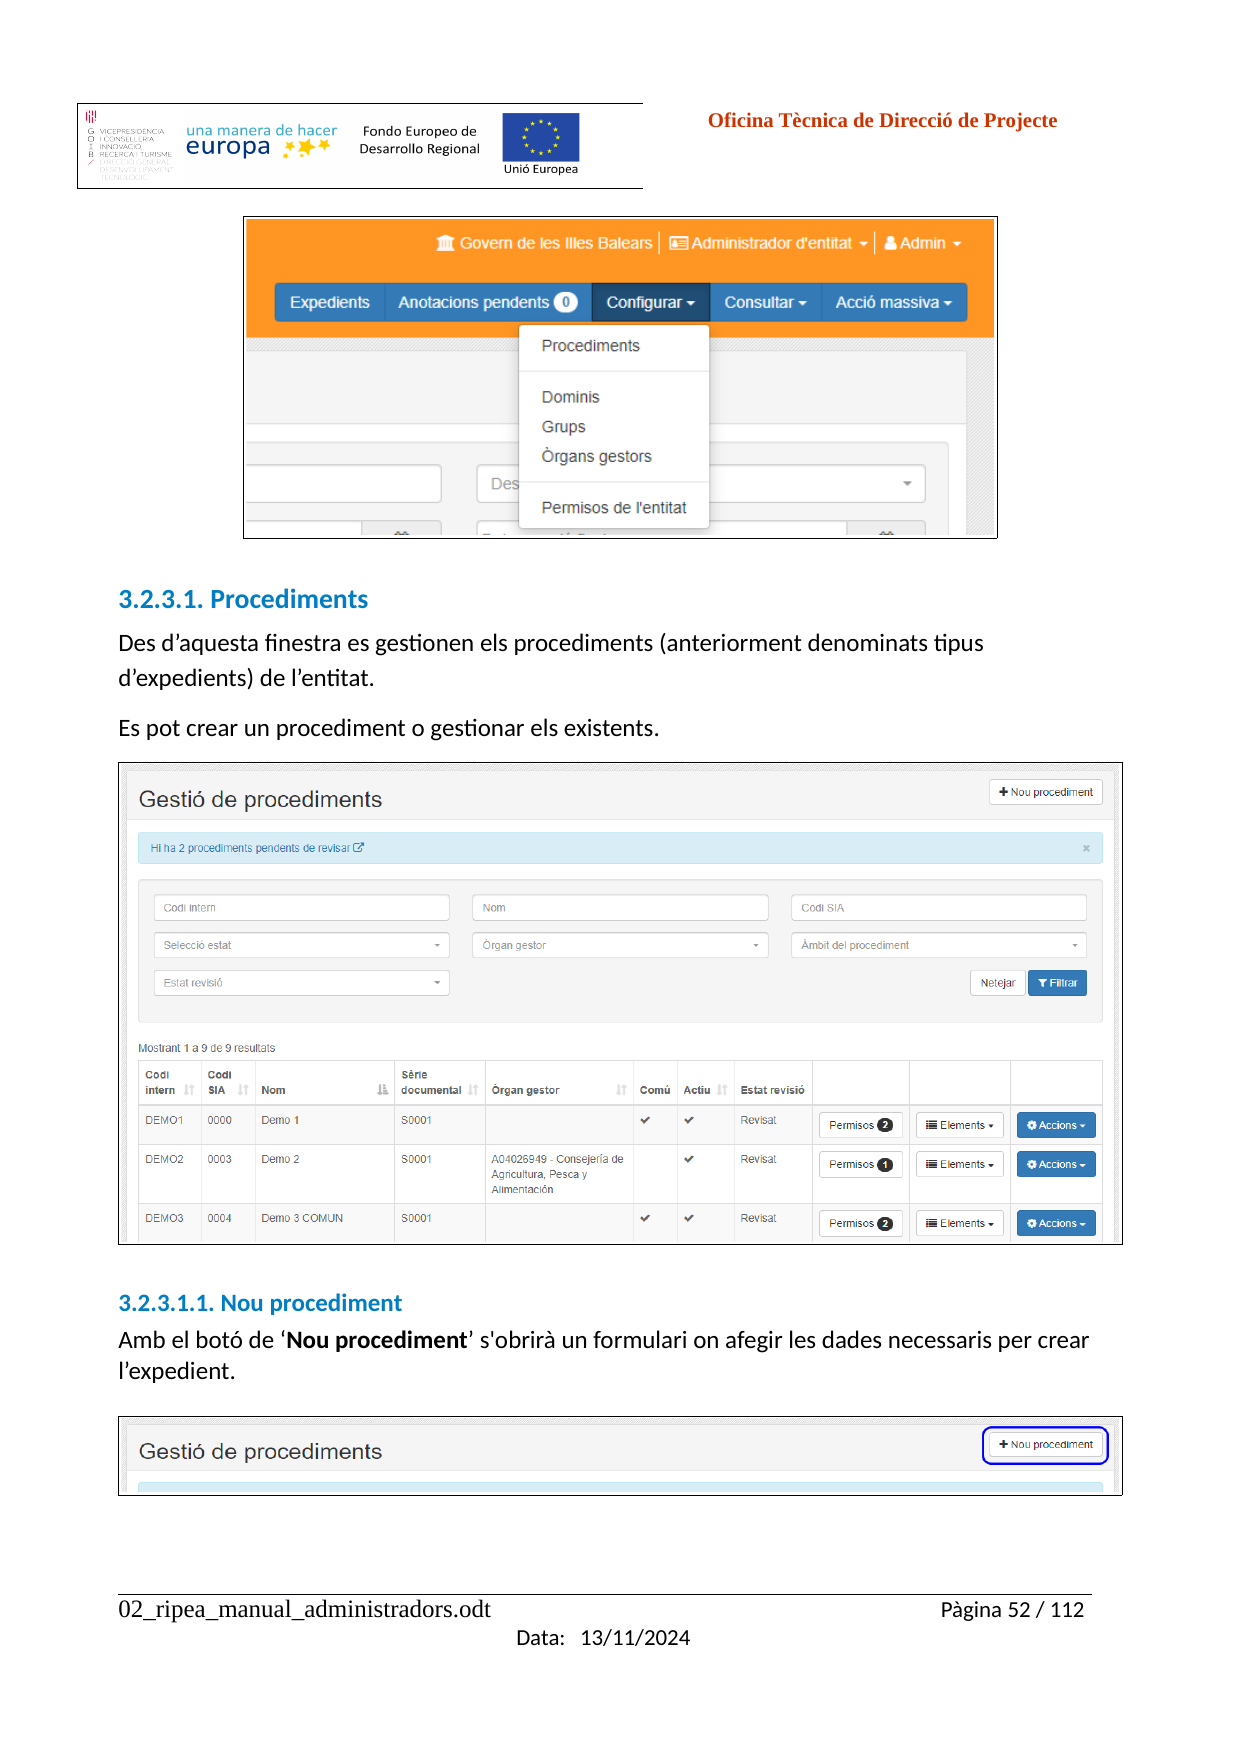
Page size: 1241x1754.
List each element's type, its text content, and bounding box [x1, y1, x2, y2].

picture [82, 108, 178, 182]
subtitle 3.2.3.1.1. Nou procediment [118, 1288, 1122, 1318]
text Des d’aquesta finestra es gestionen els procediments (anteriorment denominats tipus d’expedients) de l’entitat. [118, 627, 1122, 693]
picture [121, 1418, 1119, 1492]
picture [184, 108, 585, 182]
subtitle 3.2.3.1. Procediments [118, 581, 1122, 615]
text Amb el botó de ‘Nou procediment’ s'obrirà un formulari on afegir les dades necessaris per crear l’expedient. [118, 1324, 1122, 1385]
picture [246, 219, 994, 535]
picture [121, 764, 1119, 1242]
text Es pot crear un procediment o gestionar els existents. [118, 712, 1122, 742]
